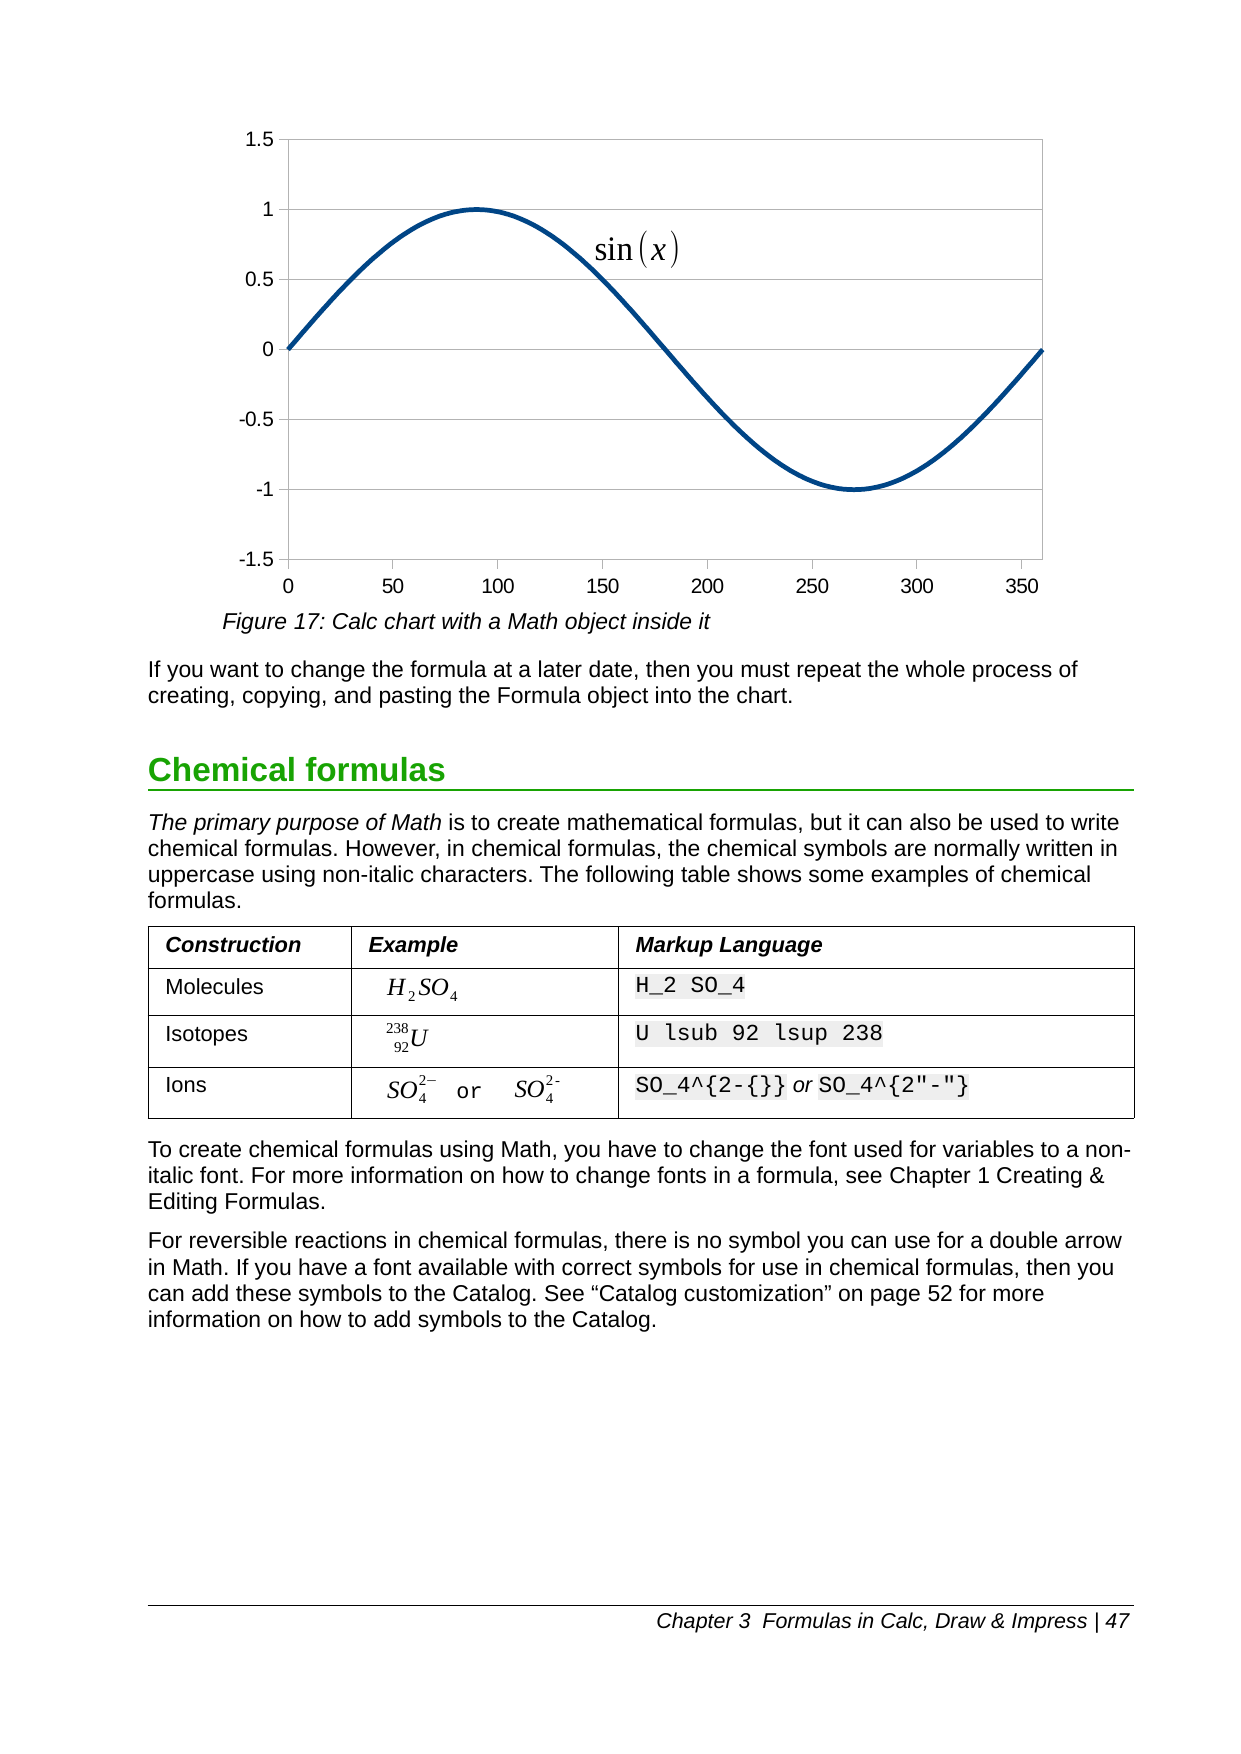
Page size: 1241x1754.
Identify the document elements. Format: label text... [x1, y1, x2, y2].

table_cell Ions [149, 1068, 351, 1118]
table_cell H_2 SO_4 [619, 969, 1134, 1015]
table_header Construction [149, 927, 351, 968]
text If you want to change the formula at a later date, then you must repeat the whole process of creating, copying, and pasting the Formula object into the chart. [148, 656, 1134, 708]
table_cell or [352, 1068, 618, 1118]
table_cell [352, 969, 618, 1015]
table_cell SO_4^{2-{}} or SO_4^{2"-"} [619, 1068, 1134, 1118]
table_cell Isotopes [149, 1016, 351, 1067]
table_cell [352, 1016, 618, 1067]
subtitle Chemical formulas [148, 750, 1134, 789]
text Figure 17: Calc chart with a Math object inside it [222, 608, 1059, 634]
table_header Markup Language [619, 927, 1134, 968]
table_cell Molecules [149, 969, 351, 1015]
text The primary purpose of Math is to create mathematical formulas, but it can also be used to write chemical formulas. However, in chemical formulas, the chemical symbols are normally written in uppercase using non-italic characters. The following table shows some examples of chemical formulas. [148, 808, 1134, 914]
text To create chemical formulas using Math, you have to change the font used for variables to a non-italic font. For more information on how to change fonts in a formula, see Chapter 1 Creating & Editing Formulas. [148, 1136, 1134, 1215]
text For reversible reactions in chemical formulas, there is no symbol you can use for a double arrow in Math. If you have a font available with correct symbols for use in chemical formulas, then you can add these symbols to the Catalog. See “Catalog customization” on page 52 for more information on how to add symbols to the Catalog. [148, 1227, 1134, 1333]
table_header Example [352, 927, 618, 968]
table_cell U lsub 92 lsup 238 [619, 1016, 1134, 1067]
